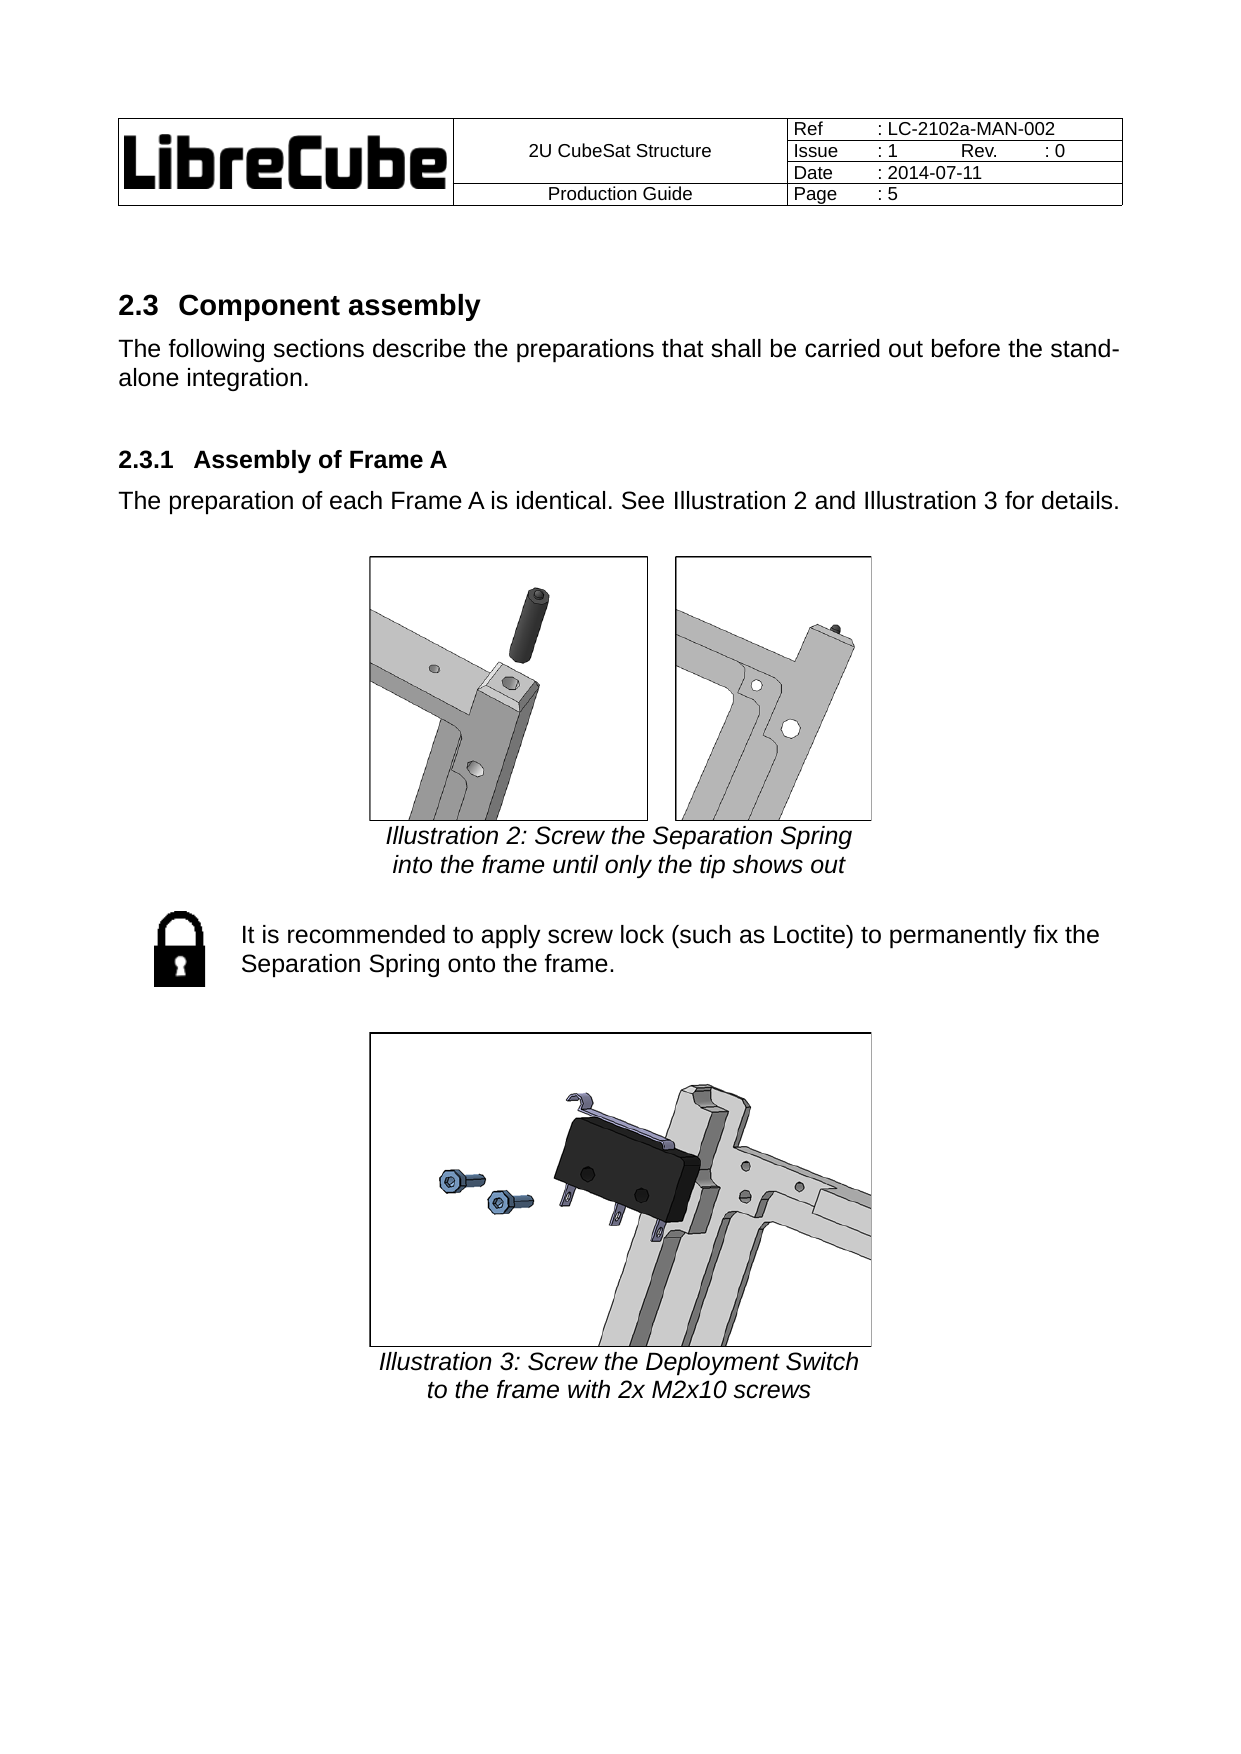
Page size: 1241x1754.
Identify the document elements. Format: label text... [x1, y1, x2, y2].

text The preparation of each Frame A is identical. See Illustration 2 and Illustration 3 for details. [118, 486, 1122, 515]
subtitle Component assembly [118, 288, 1122, 321]
text Illustration 2: Screw the Separation Spring into the frame until only the tip shows out [369, 821, 871, 878]
subtitle Assembly of Frame A [118, 445, 1122, 474]
table_header It is recommended to apply screw lock (such as Loctite) to permanently fix the Separation Spring onto the frame. [241, 907, 1122, 992]
picture [154, 911, 206, 987]
text Illustration 3: Screw the Deployment Switch to the frame with 2x M2x10 screws [369, 1347, 871, 1404]
picture [124, 134, 447, 189]
table_header [118, 907, 241, 992]
text The following sections describe the preparations that shall be carried out before the stand-alone integration. [118, 334, 1122, 391]
picture [369, 1032, 872, 1347]
picture [369, 556, 872, 821]
